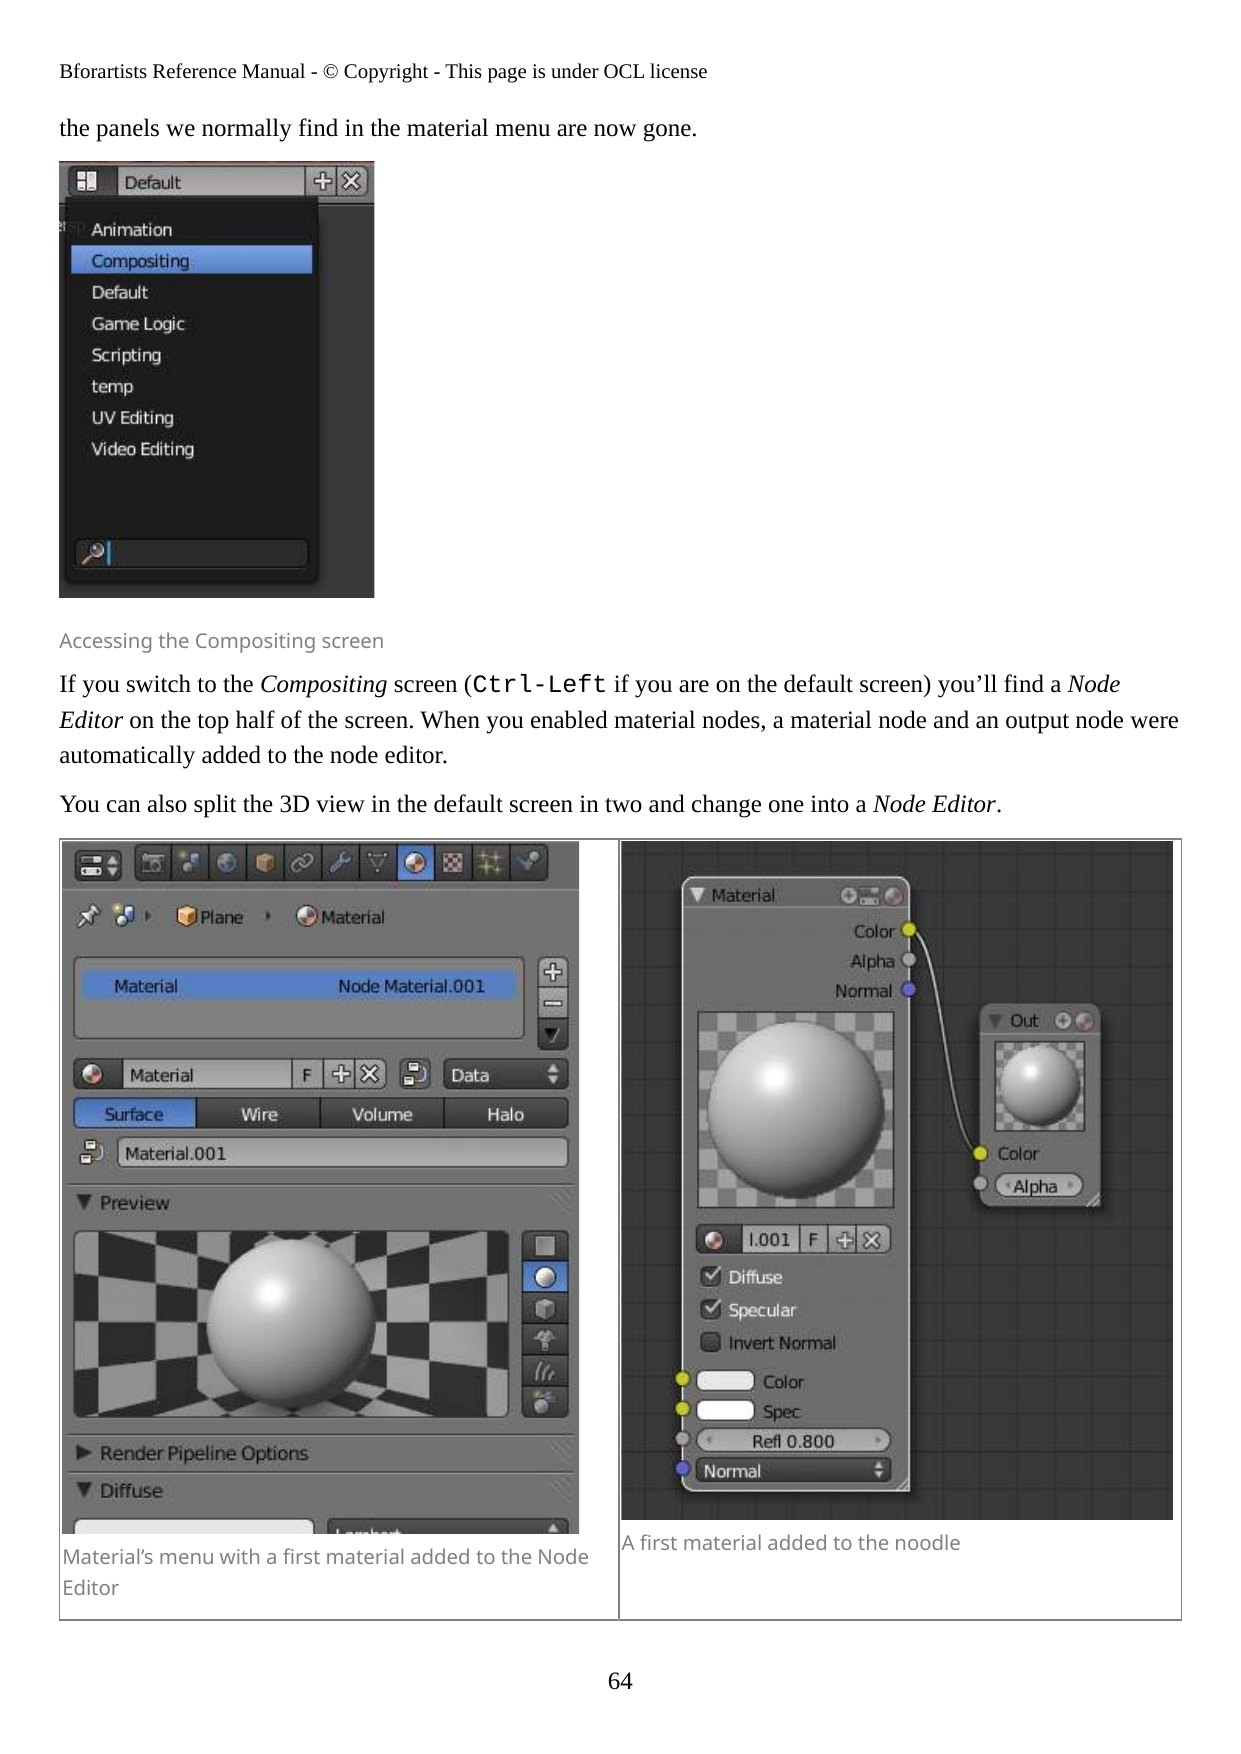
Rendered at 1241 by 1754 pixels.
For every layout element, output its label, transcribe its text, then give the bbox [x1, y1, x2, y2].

text the panels we normally find in the material menu are now gone. [59, 113, 1181, 141]
text Accessing the Compositing screen [59, 623, 1181, 654]
table_header Material’s menu with a first material added to the Node Editor [60, 840, 618, 1619]
text If you switch to the Compositing screen (Ctrl-Left if you are on the default screen) you’ll find a Node Editor on the top half of the screen. When you enabled material nodes, a material node and an output node were automatically added to the node editor. [59, 669, 1181, 769]
picture [59, 161, 375, 598]
table_header A first material added to the noodle [620, 840, 1181, 1619]
text You can also split the 3D view in the default screen in two and change one into a Node Editor. [59, 789, 1181, 818]
picture [62, 841, 580, 1534]
picture [621, 841, 1173, 1520]
